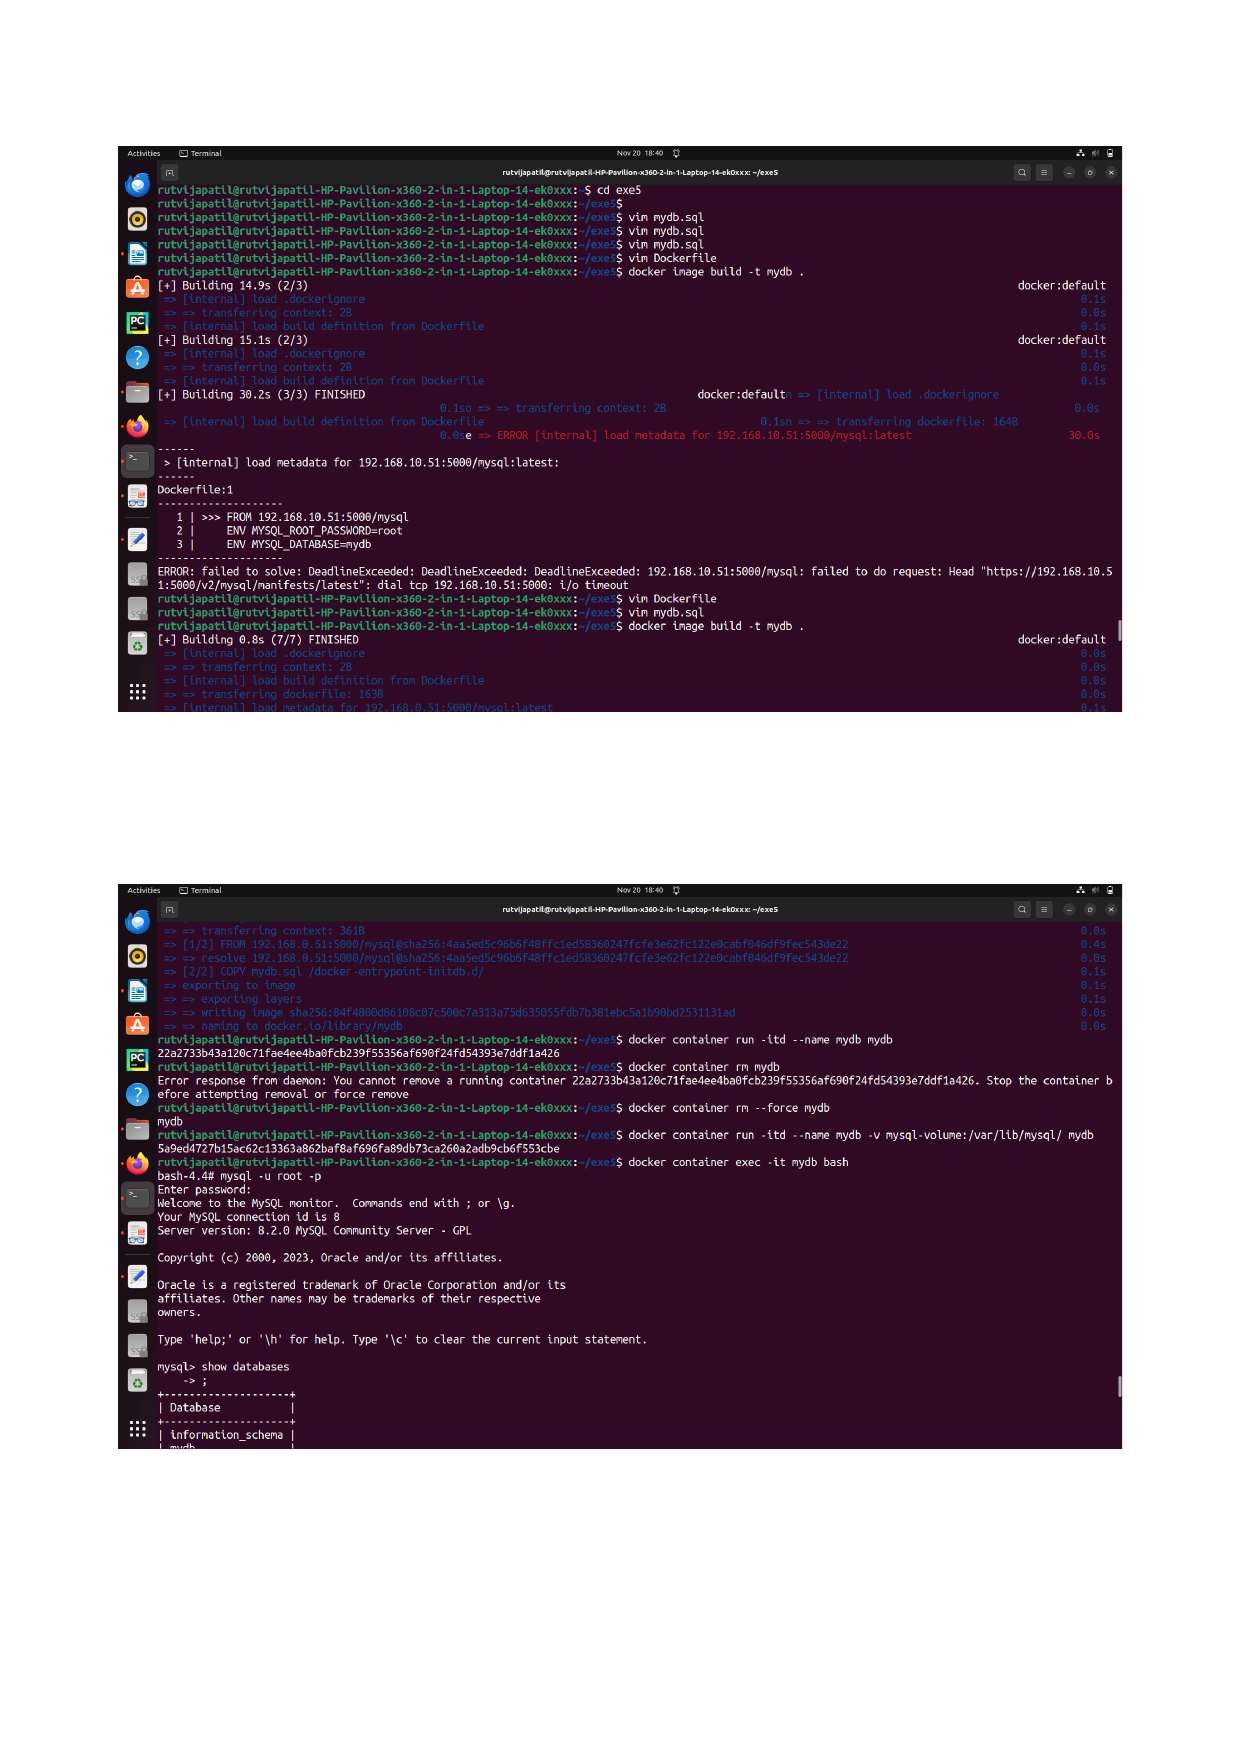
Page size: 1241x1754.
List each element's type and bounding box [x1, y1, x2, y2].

picture [118, 146, 1123, 712]
picture [118, 884, 1123, 1449]
